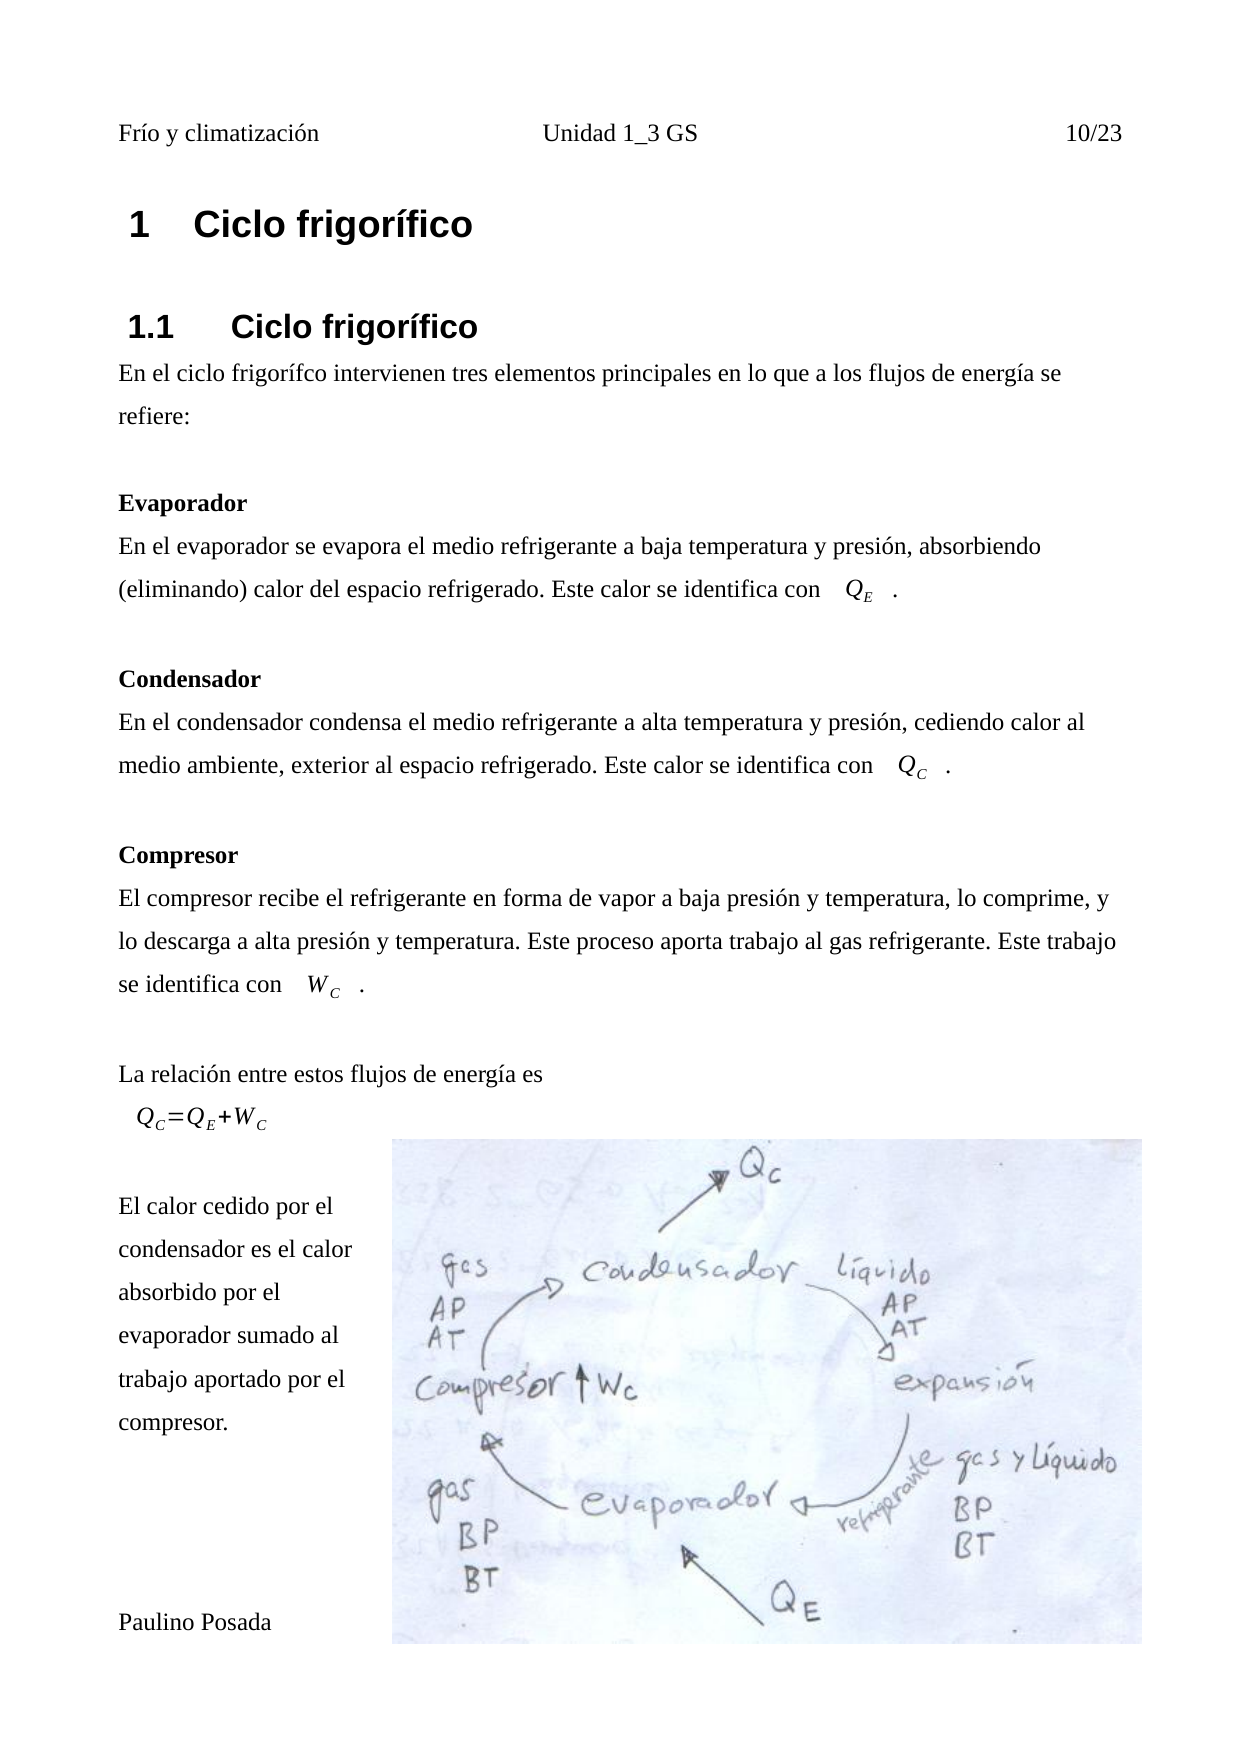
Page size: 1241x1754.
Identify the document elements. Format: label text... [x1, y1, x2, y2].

text En el ciclo frigorífco intervienen tres elementos principales en lo que a los flujos de energía se refiere: [118, 358, 1122, 430]
text Compresor [118, 840, 1122, 869]
text Condensador [118, 664, 1122, 692]
text En el condensador condensa el medio refrigerante a alta temperatura y presión, cediendo calor al medio ambiente, exterior al espacio refrigerado. Este calor se identifica con . [118, 707, 1122, 782]
text El compresor recibe el refrigerante en forma de vapor a baja presión y temperatura, lo comprime, y lo descarga a alta presión y temperatura. Este proceso aporta trabajo al gas refrigerante. Este trabajo se identifica con . [118, 883, 1122, 1002]
subtitle Ciclo frigorífico [118, 307, 1122, 346]
text Evaporador [118, 488, 1122, 516]
subtitle Ciclo frigorífico [118, 201, 1122, 245]
text La relación entre estos flujos de energía es [118, 1059, 1122, 1088]
picture [392, 1139, 1142, 1644]
text En el evaporador se evapora el medio refrigerante a baja temperatura y presión, absorbiendo (eliminando) calor del espacio refrigerado. Este calor se identifica con . [118, 531, 1122, 606]
text El calor cedido por el condensador es el calor absorbido por el evaporador sumado al trabajo aportado por el compresor. [118, 1191, 392, 1436]
